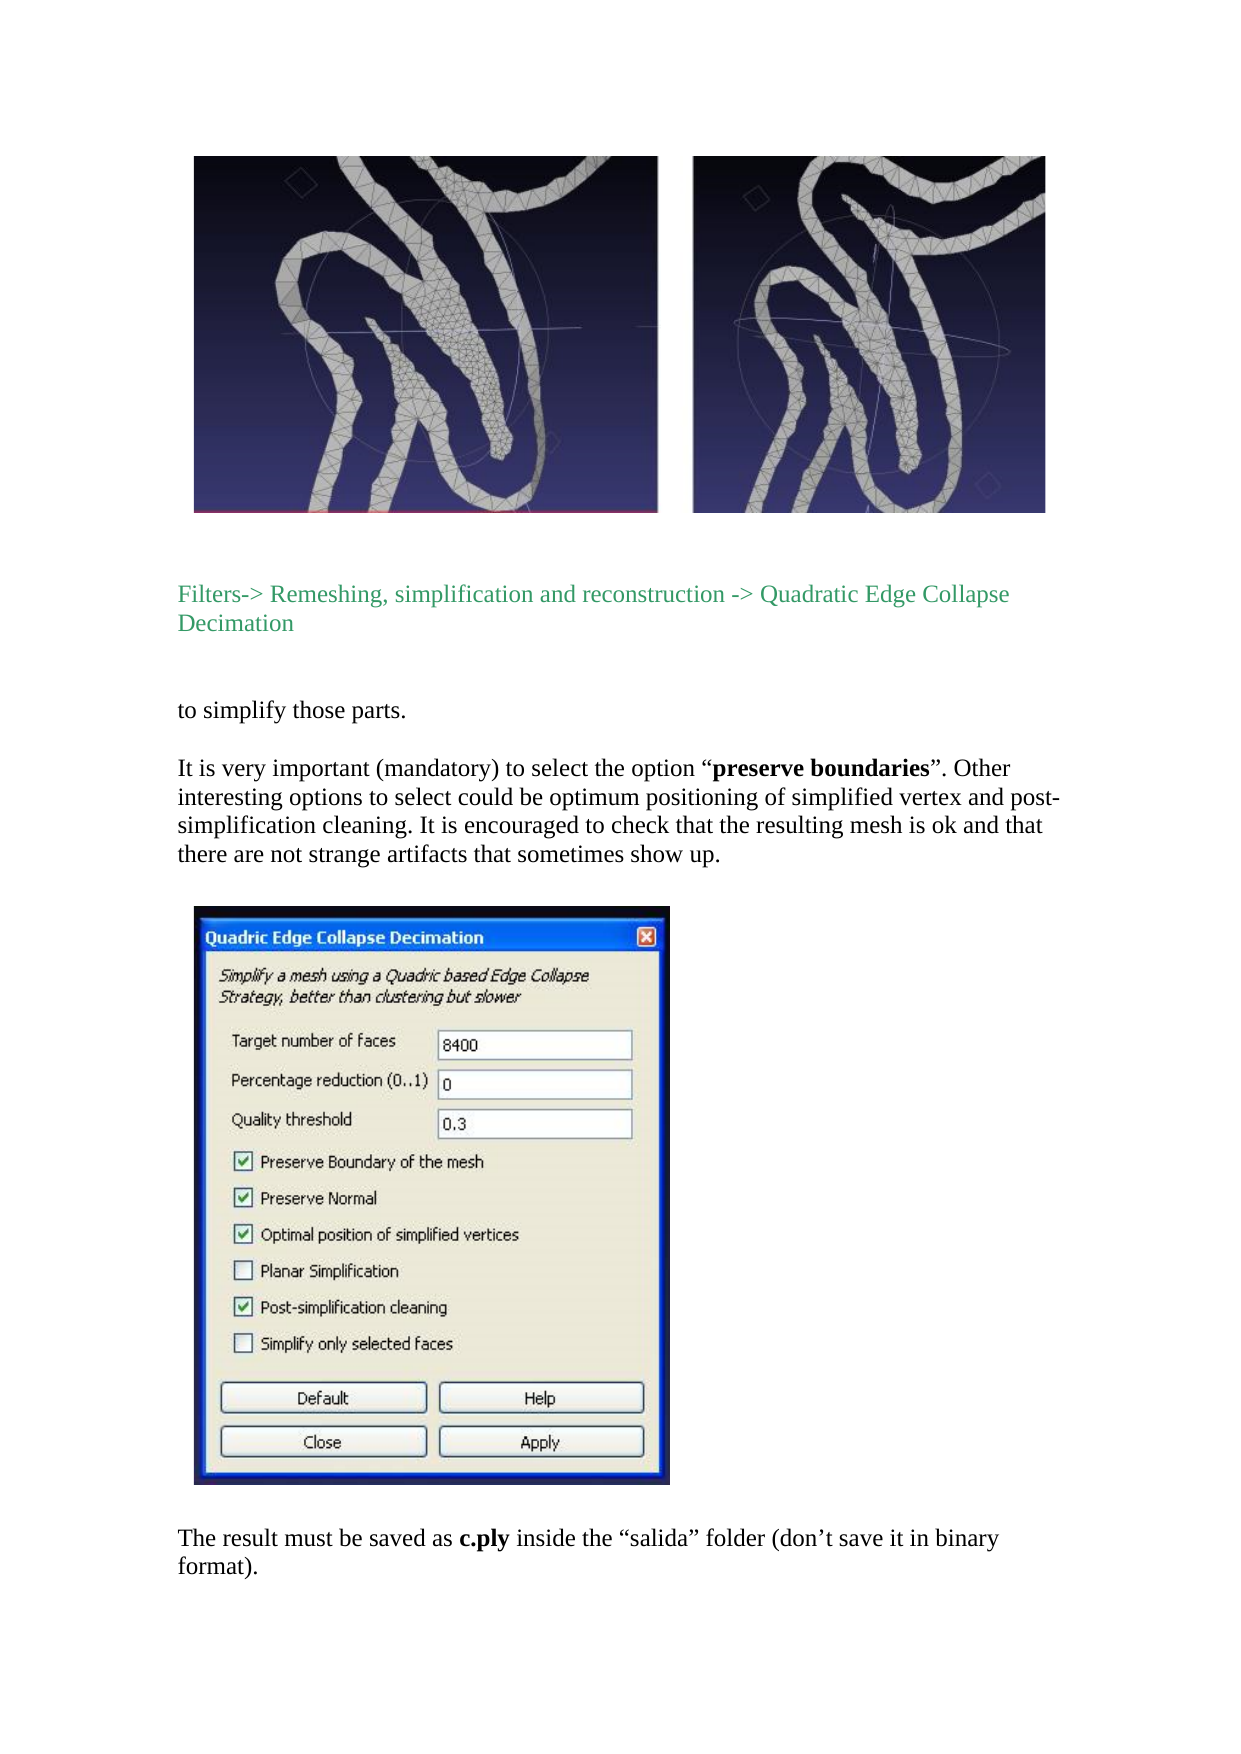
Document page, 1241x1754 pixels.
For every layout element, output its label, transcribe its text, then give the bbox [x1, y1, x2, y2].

text It is very important (mandatory) to select the option “preserve boundaries”. Other interesting options to select could be optimum positioning of simplified vertex and post-simplification cleaning. It is encouraged to check that the resulting mesh is ok and that there are not strange artifacts that sometimes show up. [177, 753, 1063, 868]
text The result must be saved as c.ply inside the “salida” folder (don’t save it in binary format). [177, 897, 1063, 1580]
picture [193, 156, 1046, 513]
text Filters-> Remeshing, simplification and reconstruction -> Quadratic Edge Collapse Decimation [177, 551, 1063, 666]
picture [193, 906, 670, 1485]
text to simplify those parts. [177, 695, 1063, 724]
